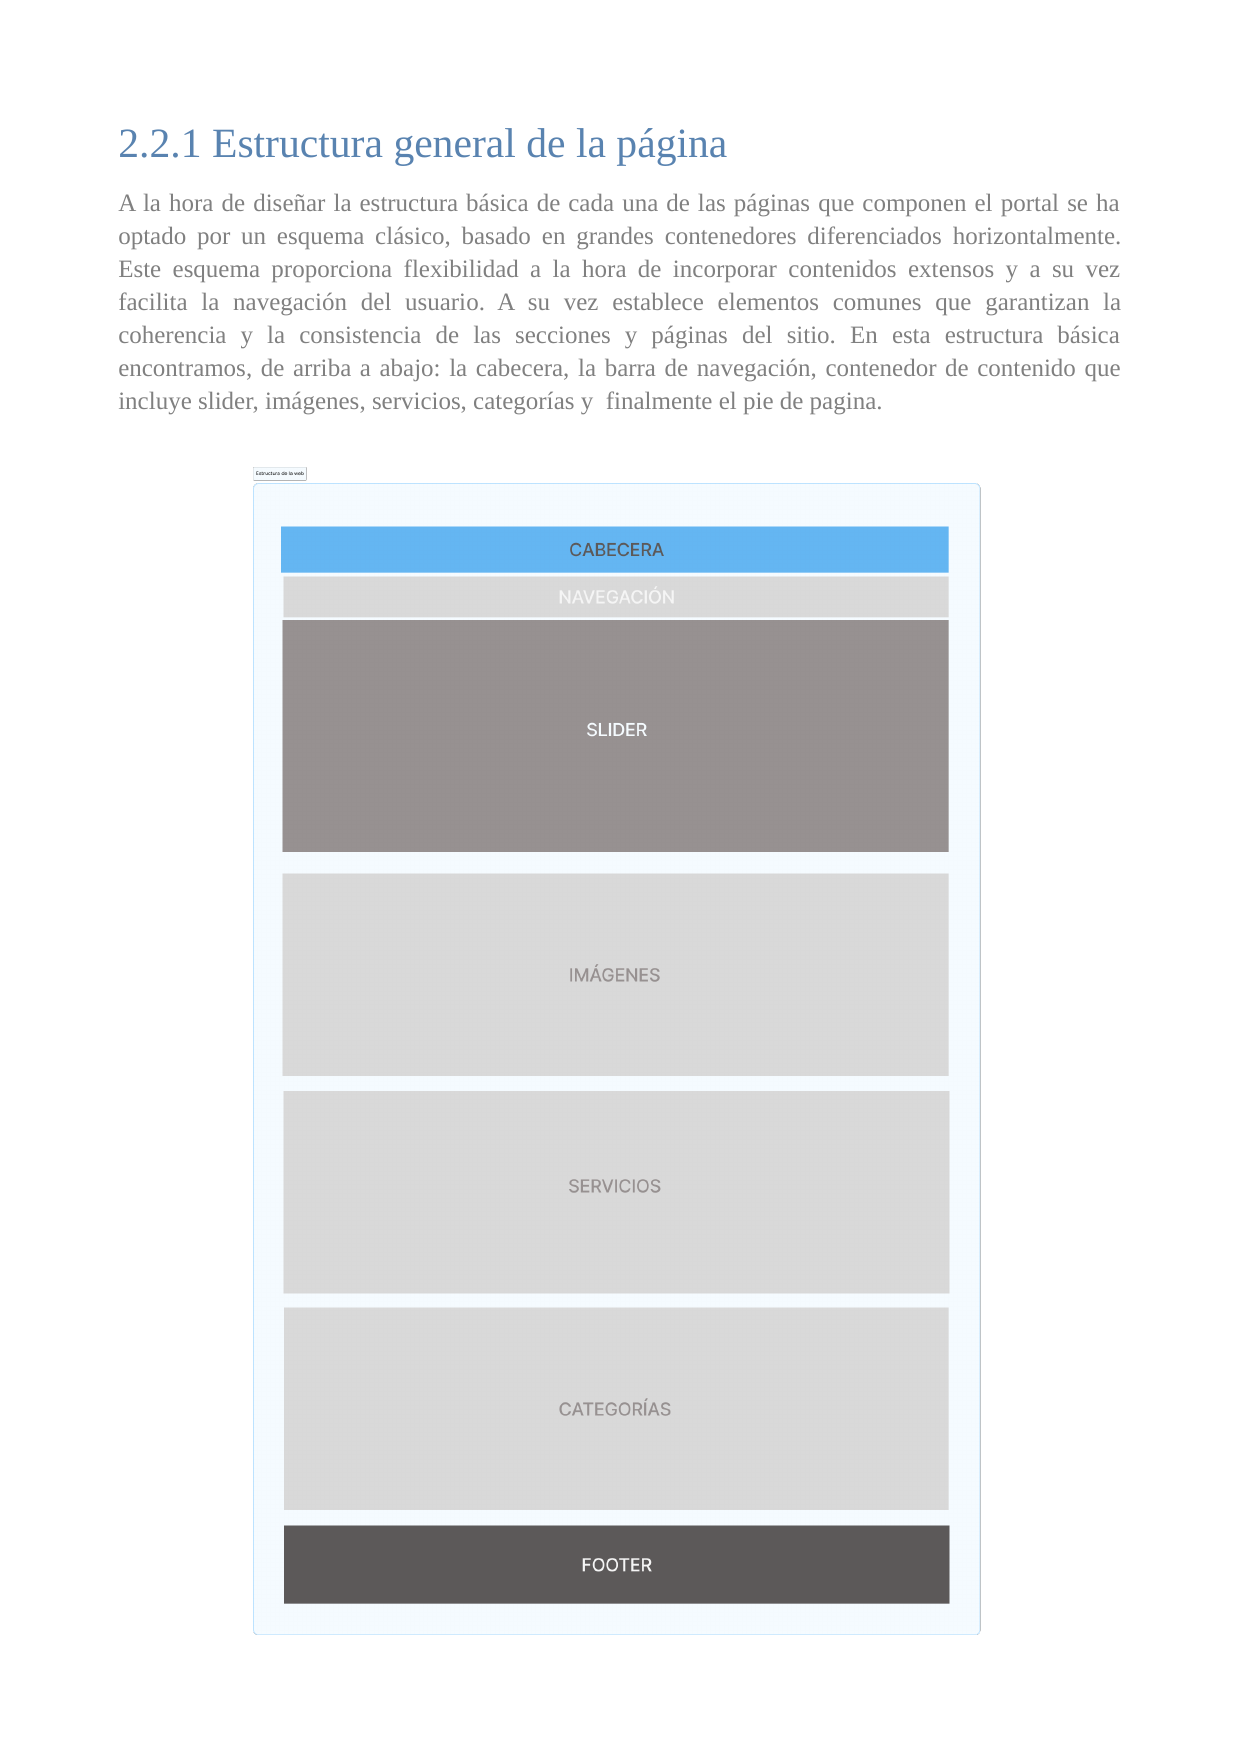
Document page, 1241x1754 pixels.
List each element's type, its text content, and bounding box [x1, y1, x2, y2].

picture [235, 465, 998, 1653]
text 2.2.1 Estructura general de la página [118, 118, 1122, 166]
text A la hora de diseñar la estructura básica de cada una de las páginas que componen el portal se ha optado por un esquema clásico, basado en grandes contenedores diferenciados horizontalmente. Este esquema proporciona flexibilidad a la hora de incorporar contenidos extensos y a su vez facilita la navegación del usuario. A su vez establece elementos comunes que garantizan la coherencia y la consistencia de las secciones y páginas del sitio. En esta estructura básica encontramos, de arriba a abajo: la cabecera, la barra de navegación, contenedor de contenido que incluye slider, imágenes, servicios, categorías y finalmente el pie de pagina. [118, 188, 1122, 415]
